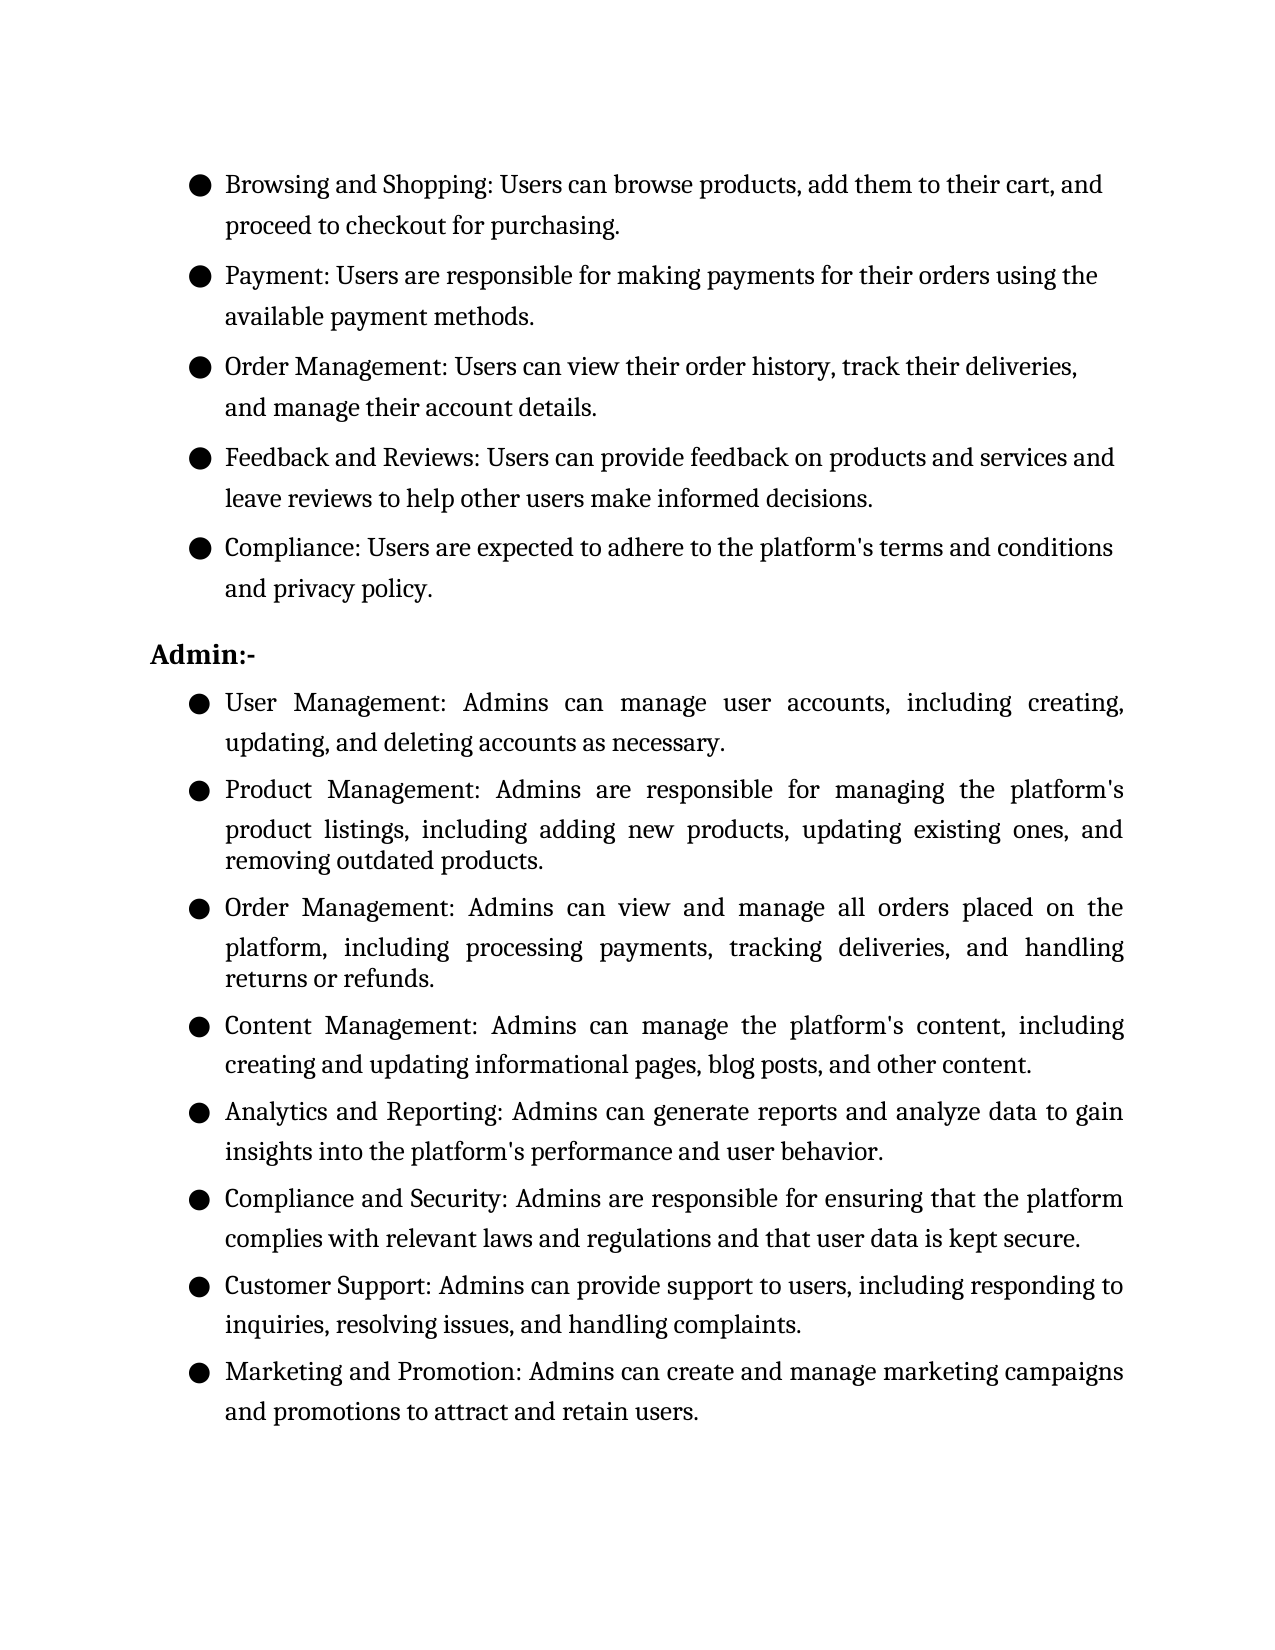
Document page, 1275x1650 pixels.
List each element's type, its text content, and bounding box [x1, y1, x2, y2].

list Content Management: Admins can manage the platform's content, including creating and updating informational pages, blog posts, and other content. [187, 994, 1125, 1081]
list Product Management: Admins are responsible for managing the platform's product listings, including adding new products, updating existing ones, and removing outdated products. [187, 758, 1125, 876]
list Customer Support: Admins can provide support to users, including responding to inquiries, resolving issues, and handling complaints. [187, 1254, 1125, 1341]
list Compliance and Security: Admins are responsible for ensuring that the platform complies with relevant laws and regulations and that user data is kept secure. [187, 1167, 1125, 1254]
list Payment: Users are responsible for making payments for their orders using the available payment methods. [187, 241, 1125, 332]
list Order Management: Users can view their order history, track their deliveries, and manage their account details. [187, 332, 1125, 423]
list Order Management: Admins can view and manage all orders placed on the platform, including processing payments, tracking deliveries, and handling returns or refunds. [187, 876, 1125, 994]
list Marketing and Promotion: Admins can create and manage marketing campaigns and promotions to attract and retain users. [187, 1341, 1125, 1427]
list User Management: Admins can manage user accounts, including creating, updating, and deleting accounts as necessary. [187, 672, 1125, 758]
list Compliance: Users are expected to adhere to the platform's terms and conditions and privacy policy. [187, 514, 1125, 605]
list Feedback and Reviews: Users can provide feedback on products and services and leave reviews to help other users make informed decisions. [187, 423, 1125, 514]
list Analytics and Reporting: Admins can generate reports and analyze data to gain insights into the platform's performance and user behavior. [187, 1081, 1125, 1167]
text Admin:- [150, 638, 1125, 672]
list Browsing and Shopping: Users can browse products, add them to their cart, and proceed to checkout for purchasing. [187, 150, 1125, 241]
